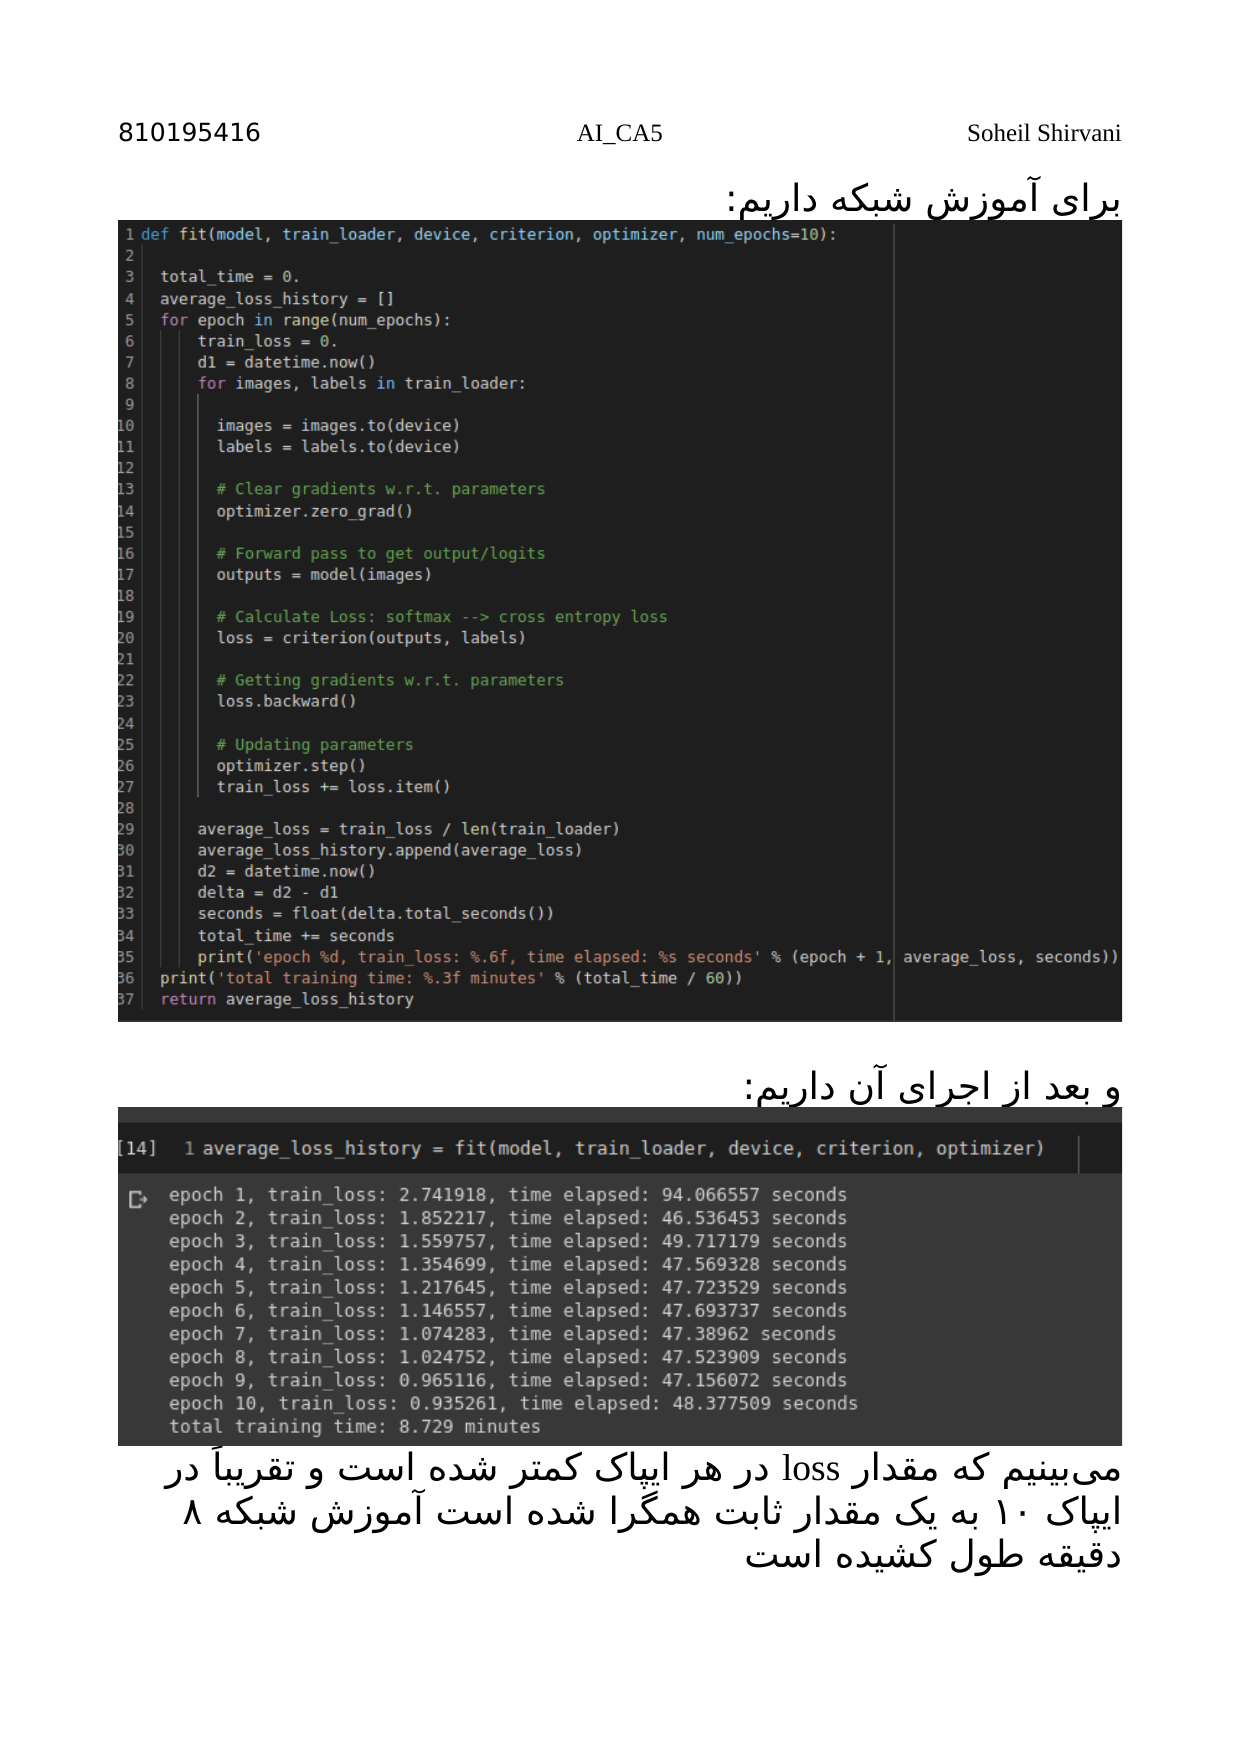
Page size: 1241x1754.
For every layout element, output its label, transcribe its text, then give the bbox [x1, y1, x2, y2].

picture [118, 1107, 1123, 1446]
text می‌بینیم که مقدار loss در هر ایپاک کمتر شده است و تقریباً در ایپاک ۱۰ به یک مقدار ثابت همگرا شده است آموزش شبکه ۸ دقیقه طول کشیده است [118, 1446, 1122, 1577]
picture [118, 220, 1123, 1022]
text و بعد از اجرای آن داریم: [118, 1064, 1122, 1107]
text برای آموزش شبکه داریم: [118, 177, 1122, 220]
